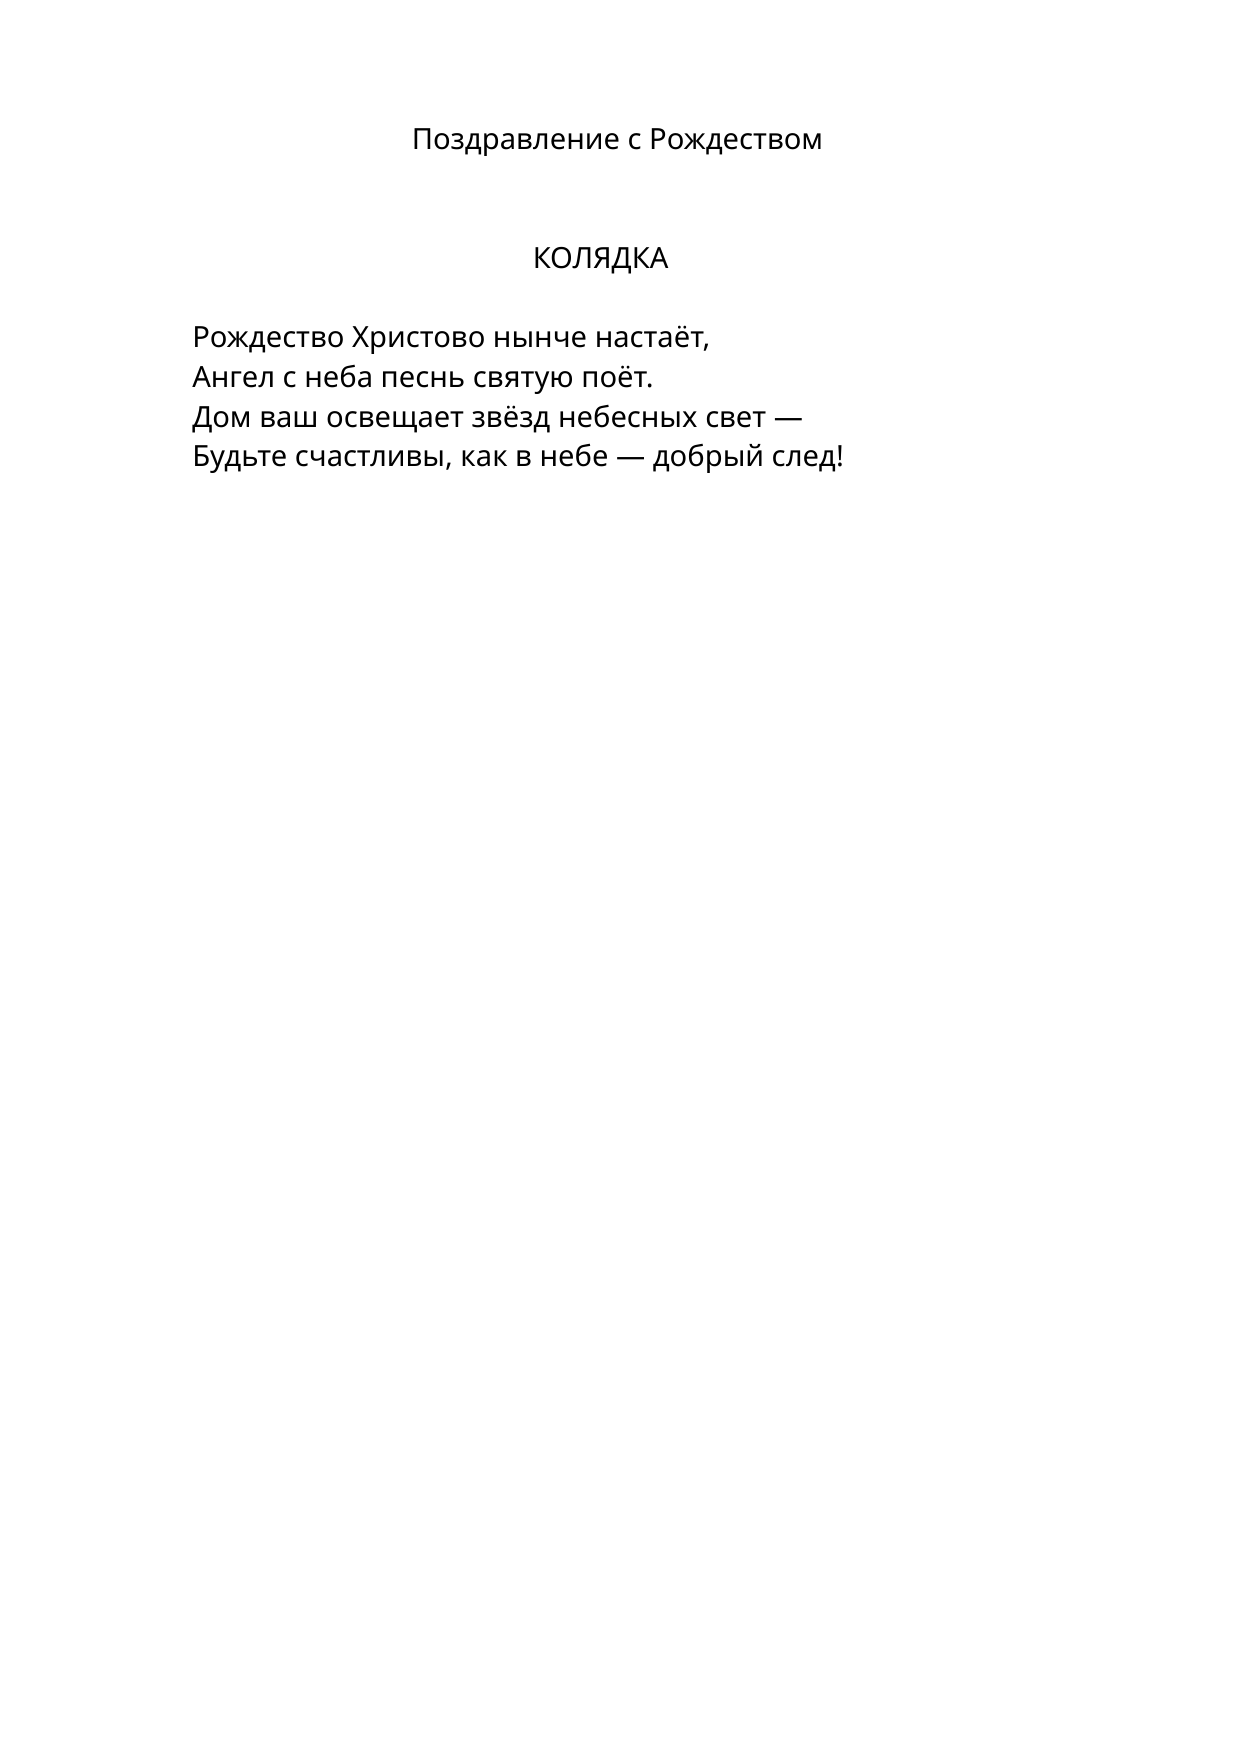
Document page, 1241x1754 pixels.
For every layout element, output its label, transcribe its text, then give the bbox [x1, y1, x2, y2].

text КОЛЯДКА [118, 237, 1181, 277]
text Будьте счастливы, как в небе — добрый след! [118, 436, 1181, 475]
text Рождество Христово нынче настаёт, [118, 317, 1181, 356]
text Поздравление с Рождеством [118, 118, 1181, 158]
text Ангел с неба песнь святую поёт. [118, 356, 1181, 396]
text Дом ваш освещает звёзд небесных свет — [118, 396, 1181, 436]
